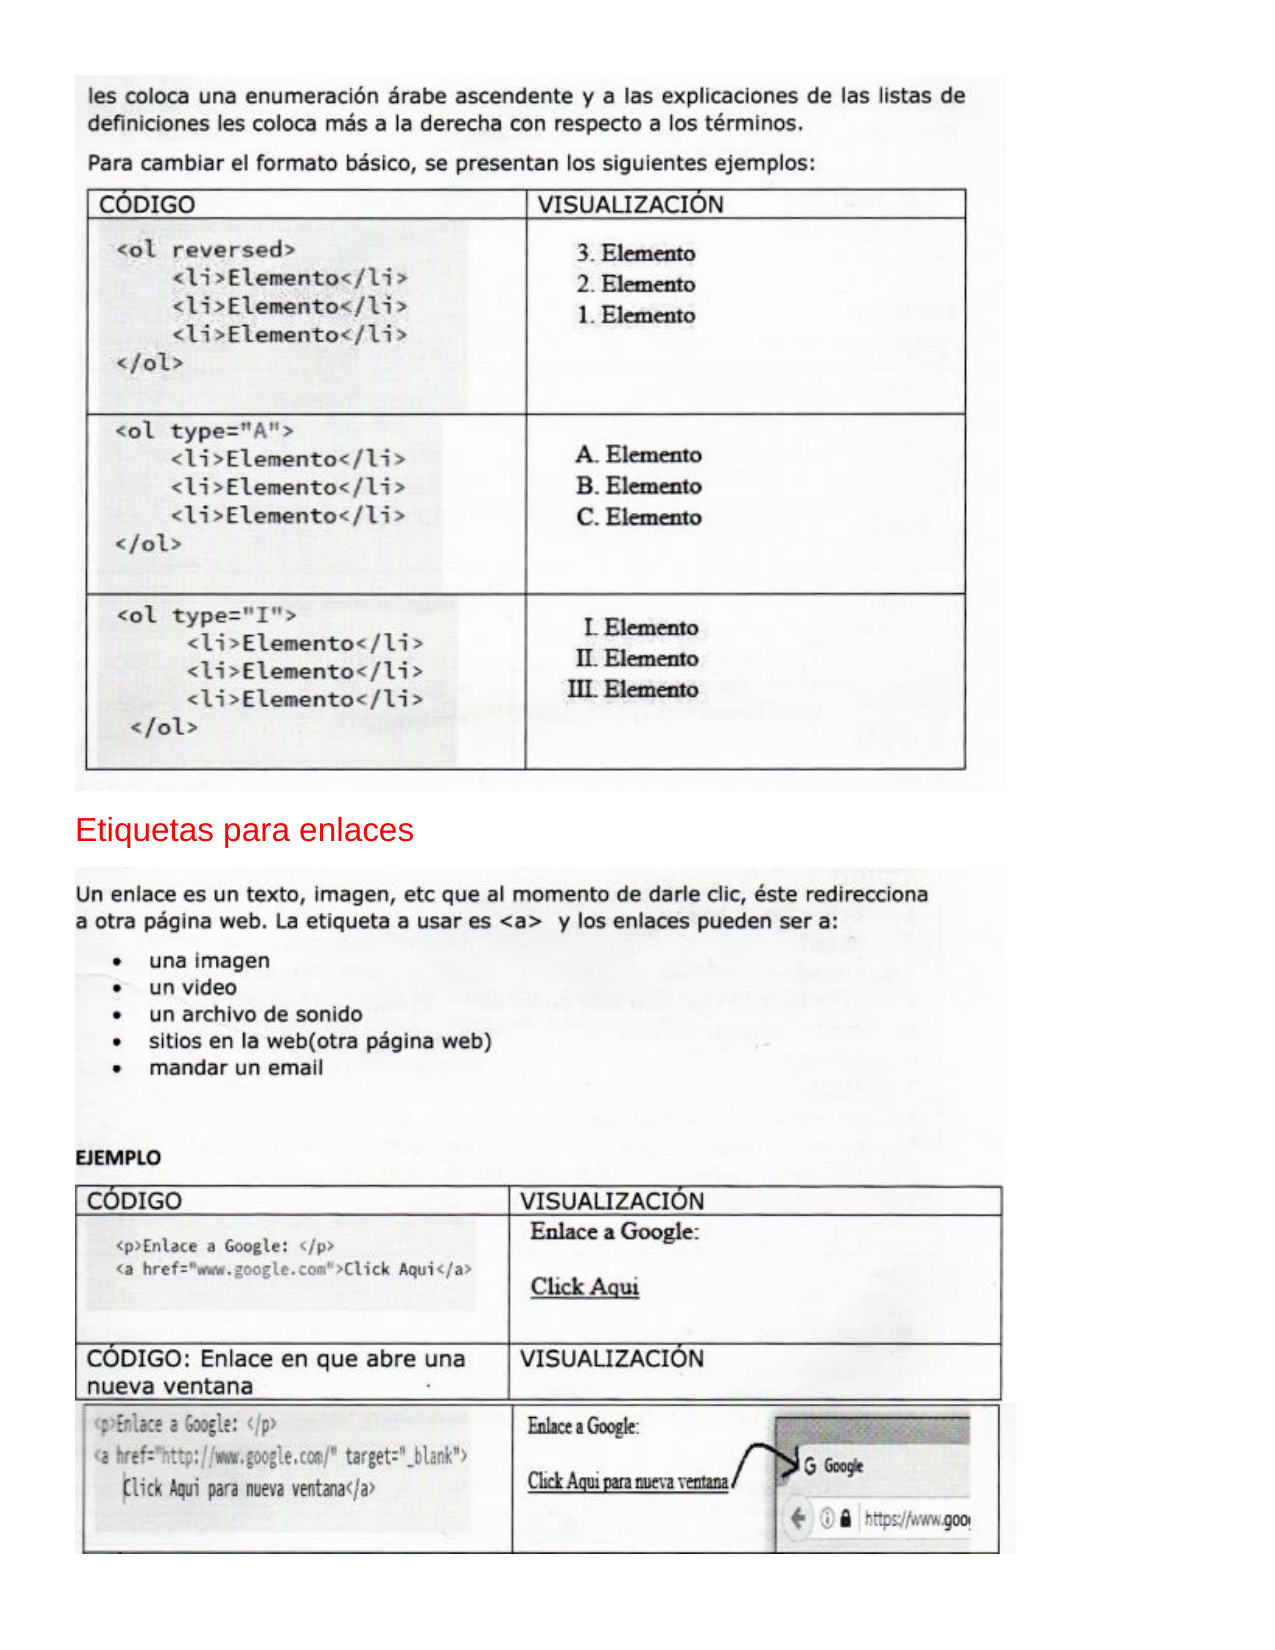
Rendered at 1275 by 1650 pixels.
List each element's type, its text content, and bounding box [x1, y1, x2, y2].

picture [75, 75, 1007, 791]
text Etiquetas para enlaces [75, 810, 1200, 848]
picture [75, 867, 1017, 1554]
